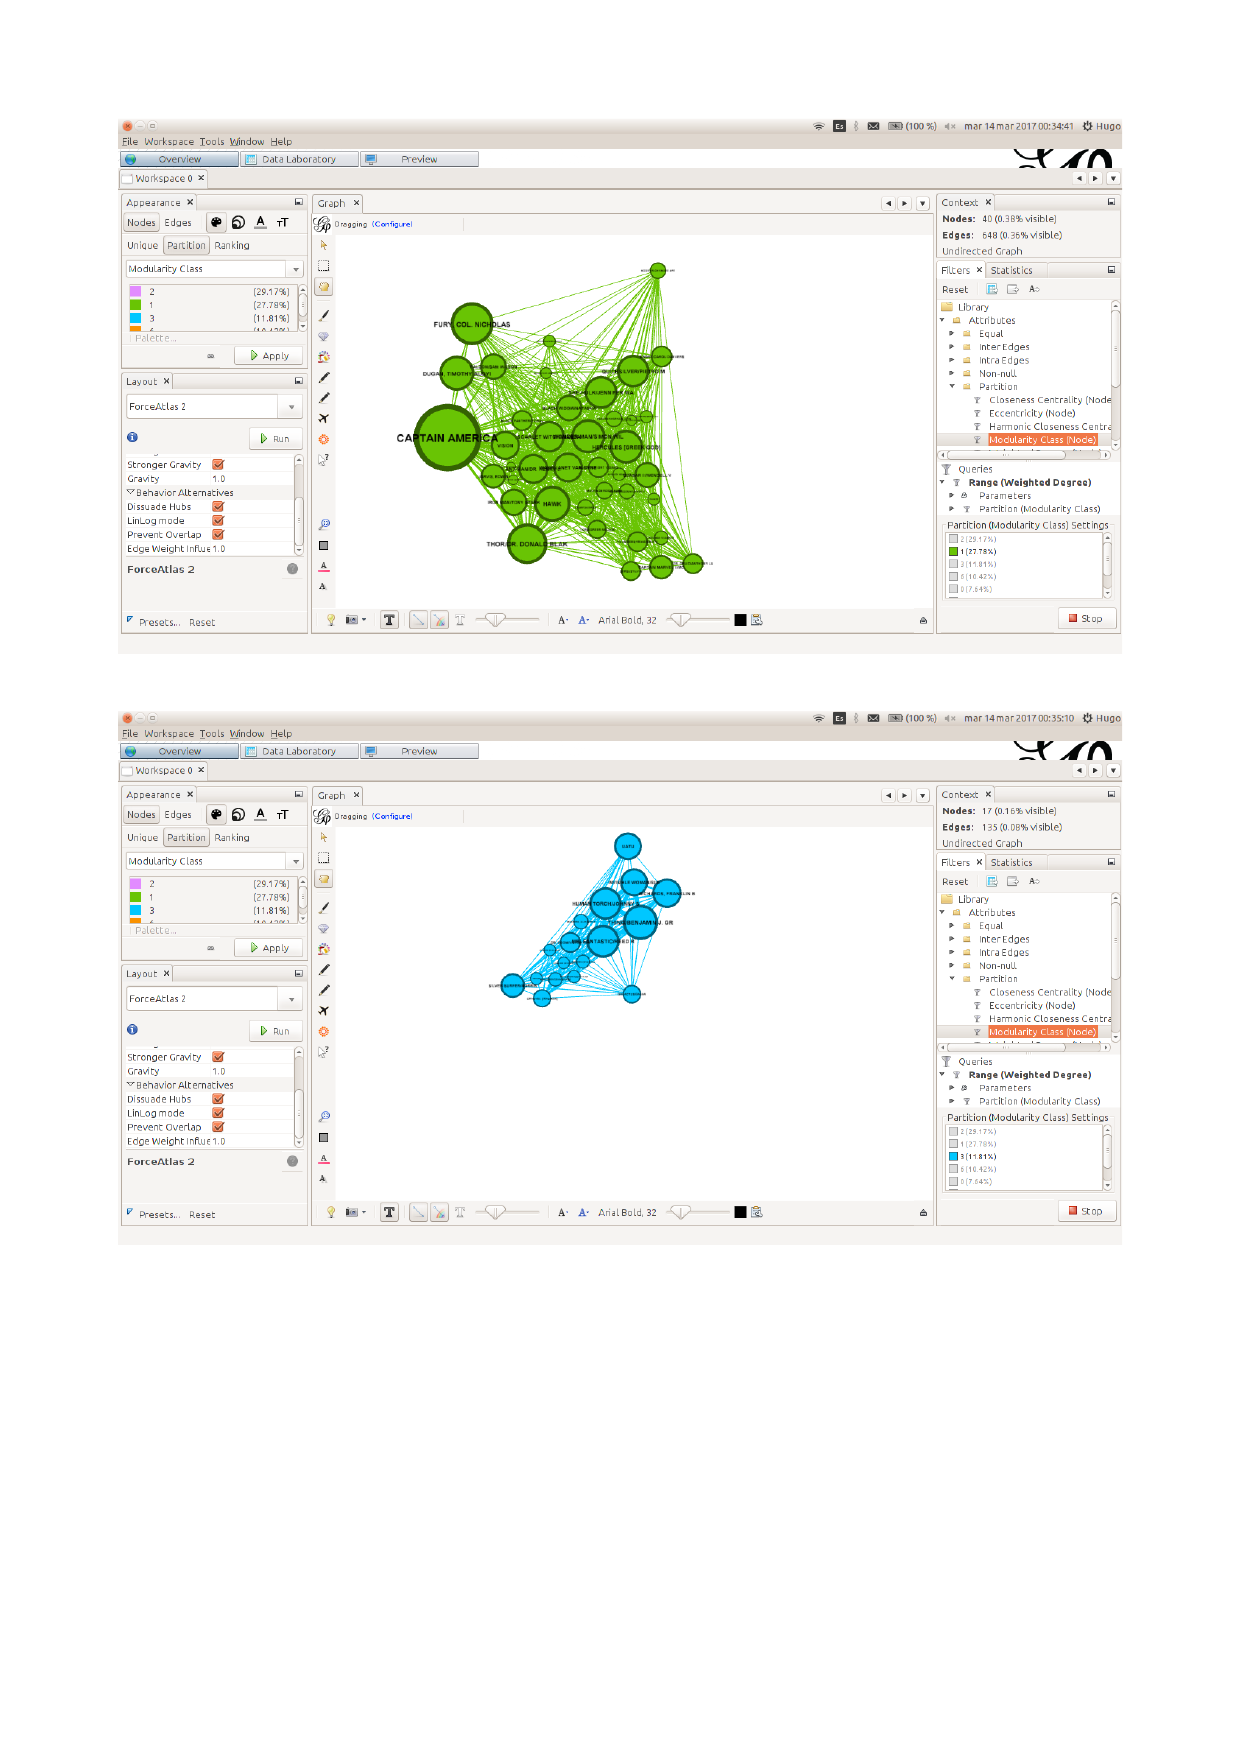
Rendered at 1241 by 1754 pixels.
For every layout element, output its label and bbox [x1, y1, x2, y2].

picture [118, 118, 1123, 654]
picture [118, 711, 1123, 1245]
